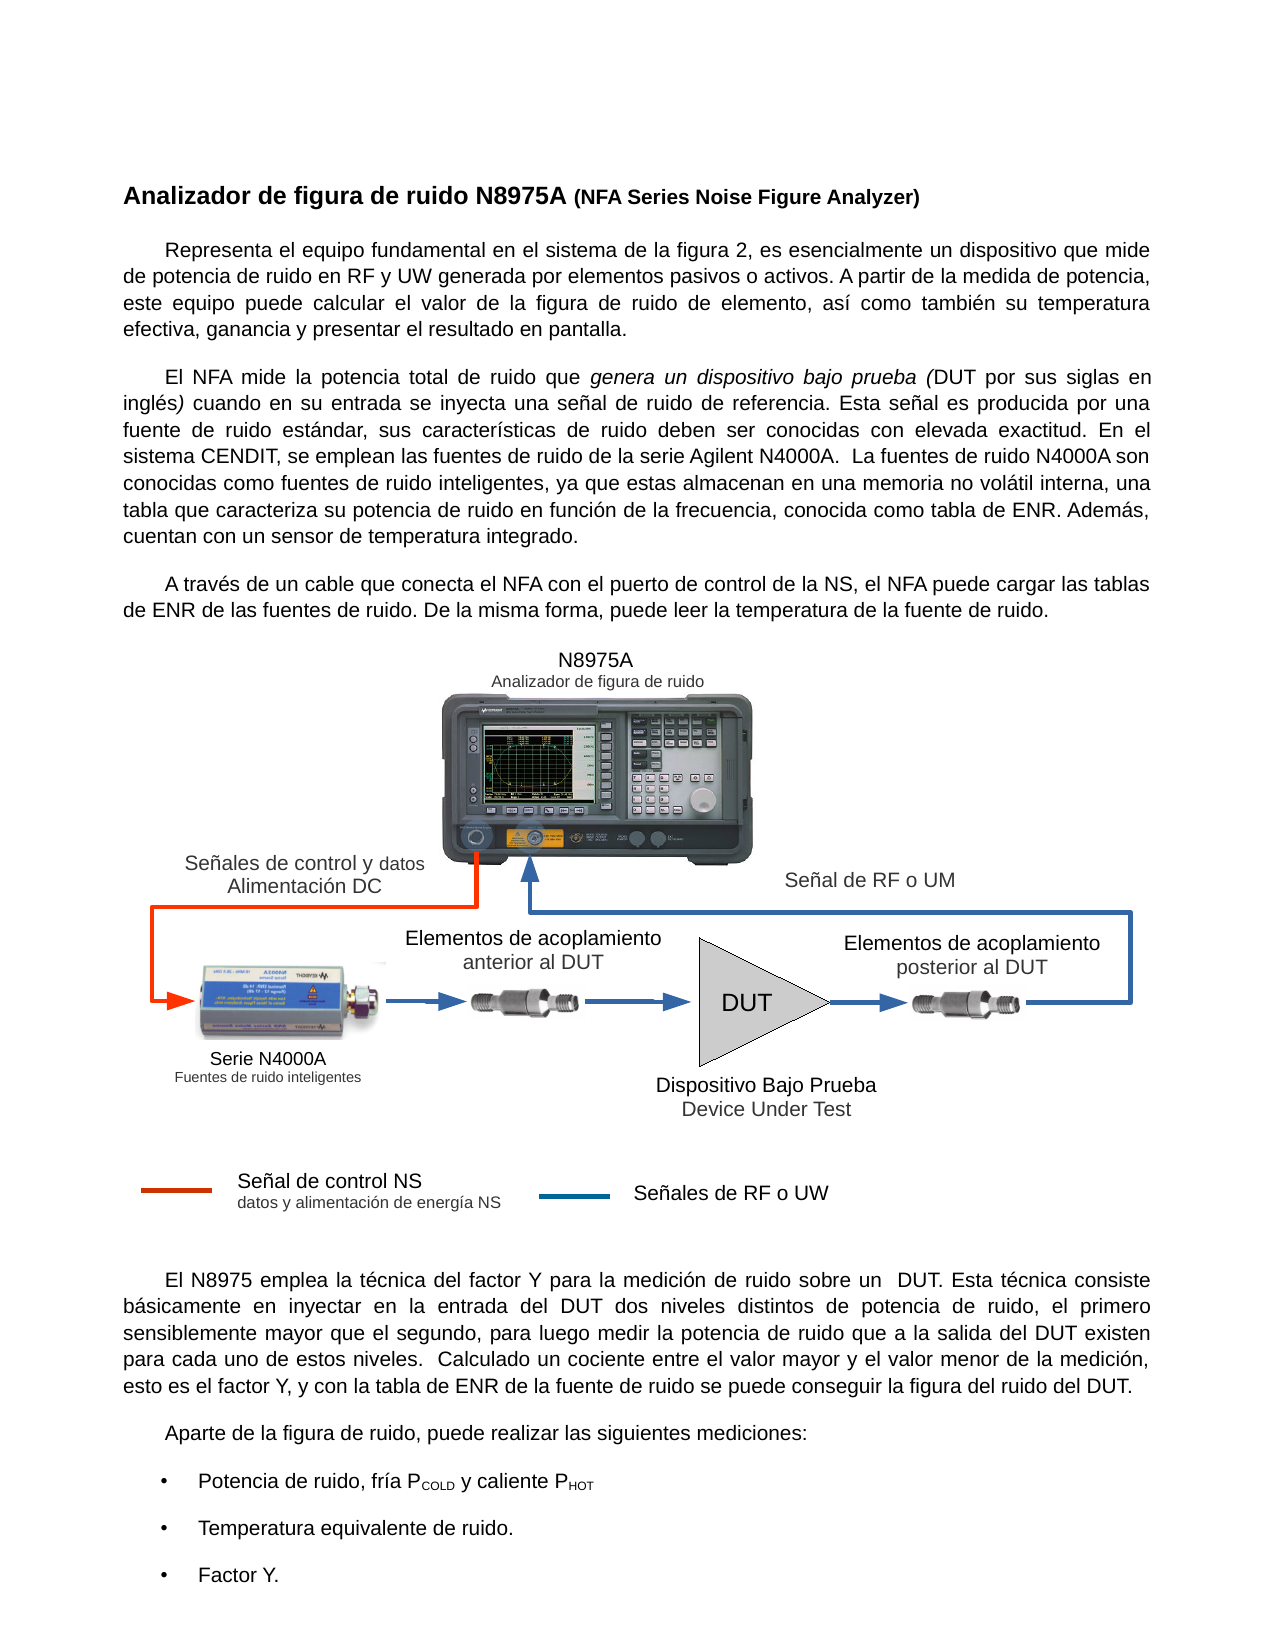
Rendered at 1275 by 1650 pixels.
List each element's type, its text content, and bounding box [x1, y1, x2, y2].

text Aparte de la figura de ruido, puede realizar las siguientes mediciones: [123, 1418, 1152, 1445]
picture [195, 962, 301, 1040]
text El N8975 emplea la técnica del factor Y para la medición de ruido sobre un DUT. Esta técnica consiste básicamente en inyectar en la entrada del DUT dos niveles distintos de potencia de ruido, el primero sensiblemente mayor que el segundo, para luego medir la potencia de ruido que a la salida del DUT existen para cada uno de estos niveles. Calculado un cociente entre el valor mayor y el valor menor de la medición, esto es el factor Y, y con la tabla de ENR de la fuente de ruido se puede conseguir la figura del ruido del DUT. [123, 1265, 1152, 1398]
picture [433, 687, 760, 867]
text Representa el equipo fundamental en el sistema de la figura 2, es esencialmente un dispositivo que mide de potencia de ruido en RF y UW generada por elementos pasivos o activos. A partir de la medida de potencia, este equipo puede calcular el valor de la figura de ruido de elemento, así como también su temperatura efectiva, ganancia y presentar el resultado en pantalla. [123, 235, 1152, 341]
text El NFA mide la potencia total de ruido que genera un dispositivo bajo prueba (DUT por sus siglas en inglés) cuando en su entrada se inyecta una señal de ruido de referencia. Esta señal es producida por una fuente de ruido estándar, sus características de ruido deben ser conocidas con elevada exactitud. En el sistema CENDIT, se emplean las fuentes de ruido de la serie Agilent N4000A. La fuentes de ruido N4000A son conocidas como fuentes de ruido inteligentes, ya que estas almacenan en una memoria no volátil interna, una tabla que caracteriza su potencia de ruido en función de la frecuencia, conocida como tabla de ENR. Además, cuentan con un sensor de temperatura integrado. [123, 362, 1152, 548]
list Factor Y. [160, 1561, 1152, 1587]
picture [908, 985, 1027, 1002]
list Potencia de ruido, fría PCOLD y caliente PHOT [160, 1466, 1152, 1492]
subtitle Analizador de figura de ruido N8975A (NFA Series Noise Figure Analyzer) [123, 181, 1152, 210]
list Temperatura equivalente de ruido. [160, 1513, 1152, 1540]
picture [466, 984, 585, 1000]
text A través de un cable que conecta el NFA con el puerto de control de la NS, el NFA puede cargar las tablas de ENR de las fuentes de ruido. De la misma forma, puede leer la temperatura de la fuente de ruido. [123, 569, 1152, 622]
